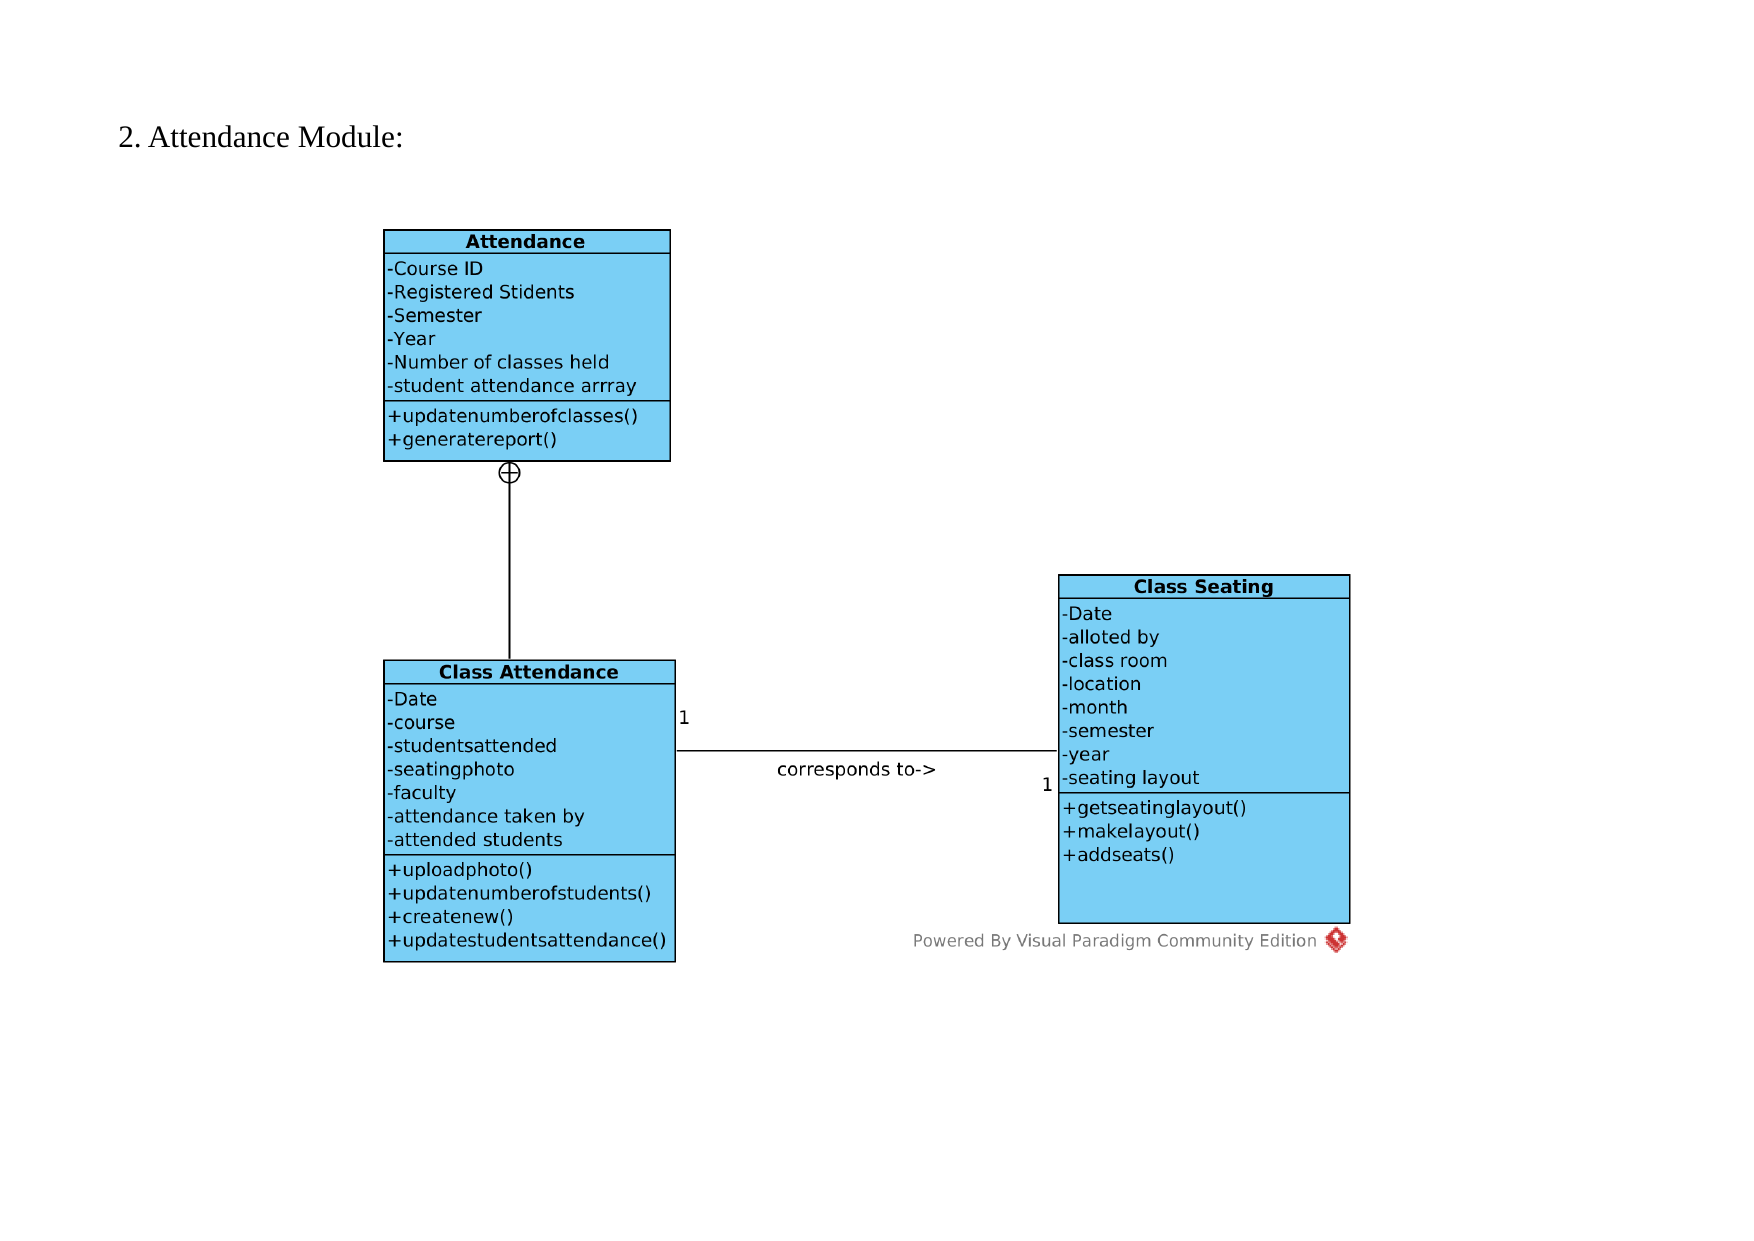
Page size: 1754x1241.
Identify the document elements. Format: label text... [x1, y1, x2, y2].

picture [380, 227, 1356, 968]
text 2. Attendance Module: [118, 118, 1636, 154]
